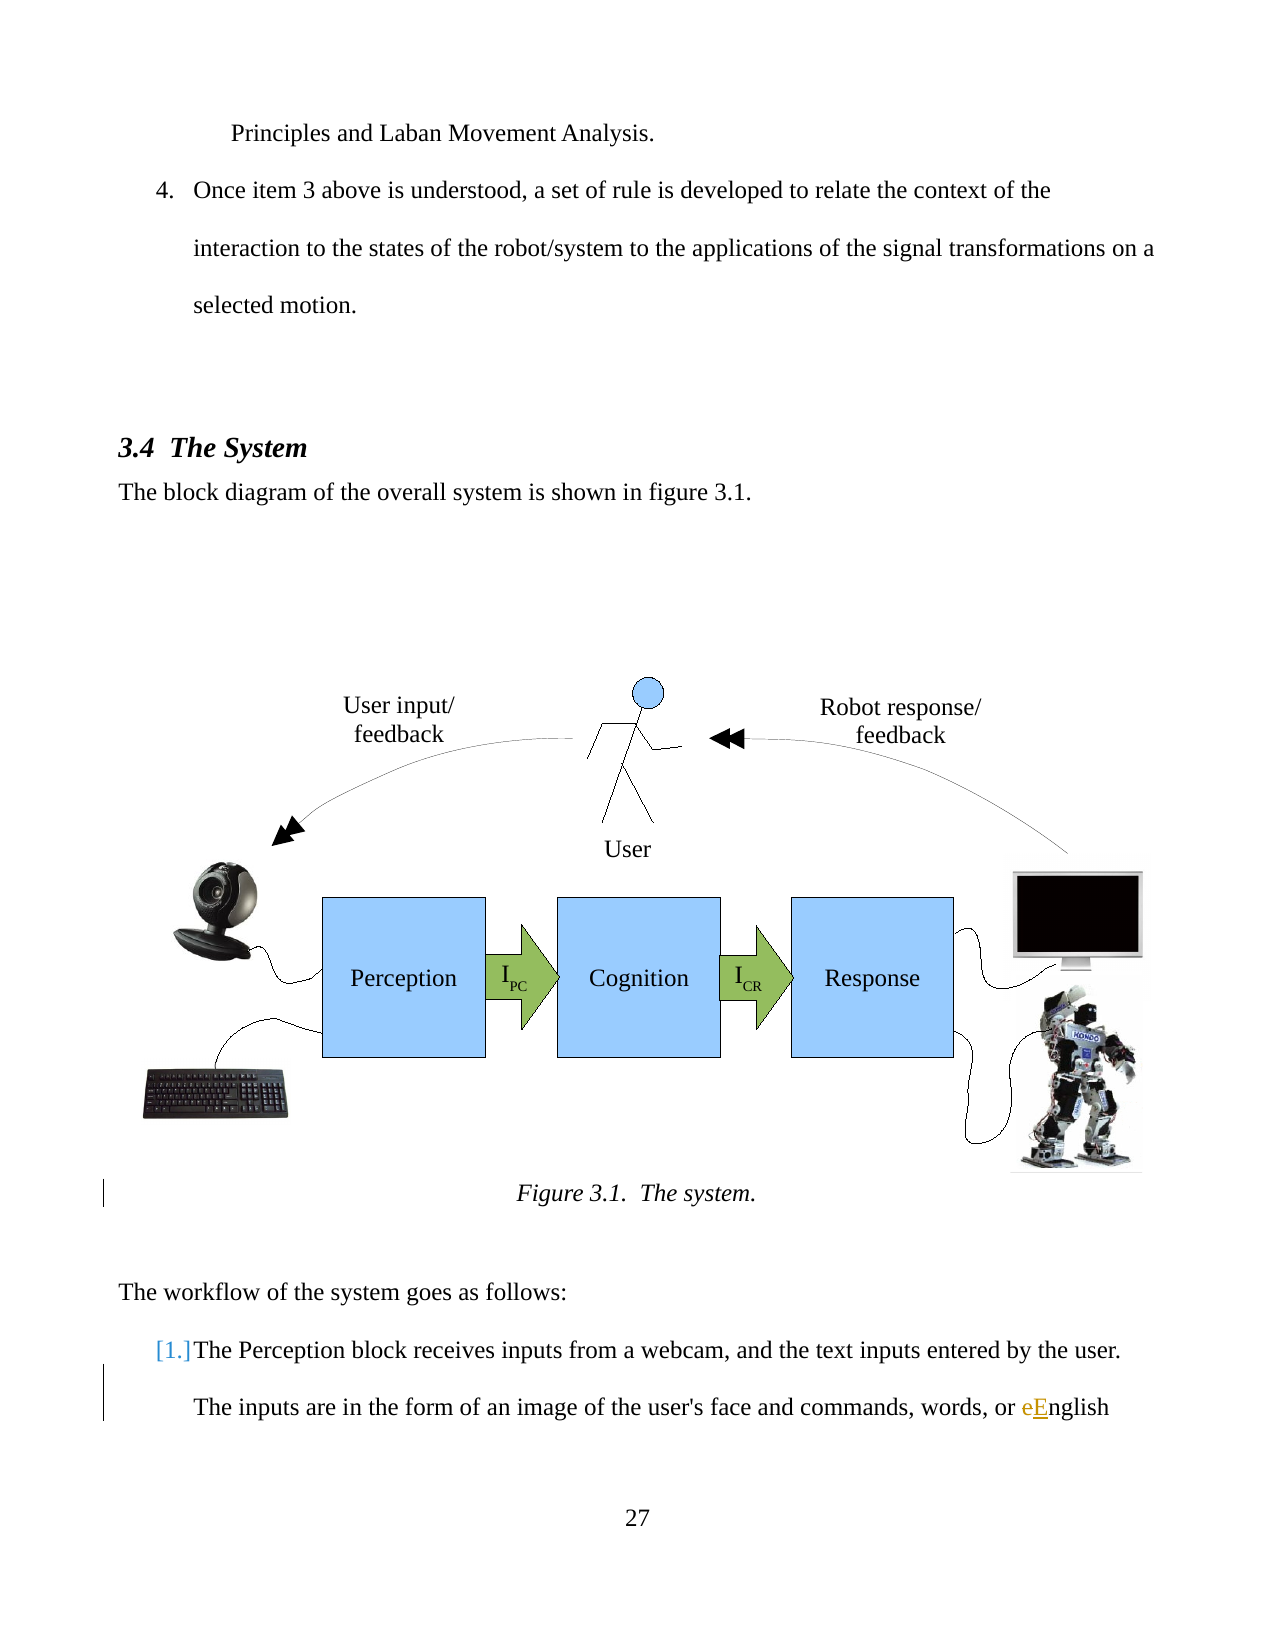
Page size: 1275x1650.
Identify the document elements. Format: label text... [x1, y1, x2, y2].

picture [170, 859, 259, 963]
list Principles and Laban Movement Analysis. [193, 118, 1157, 147]
picture [1003, 853, 1151, 1173]
list Once item 3 above is understood, a set of rule is developed to relate the context of the interaction to the states of the robot/system to the applications of the signal transformations on a selected motion. [156, 176, 1157, 319]
text The block diagram of the overall system is shown in figure 3.1. [118, 477, 1157, 505]
picture [141, 1058, 291, 1125]
text The workflow of the system goes as follows: [118, 1277, 1157, 1306]
subtitle 3.4 The System [118, 431, 1157, 464]
list The Perception block receives inputs from a webcam, and the text inputs entered by the user. The inputs are in the form of an image of the user's face and commands, words, or English sentences. [156, 1335, 1157, 1421]
text Figure 3.1. The system. [118, 1178, 1157, 1207]
